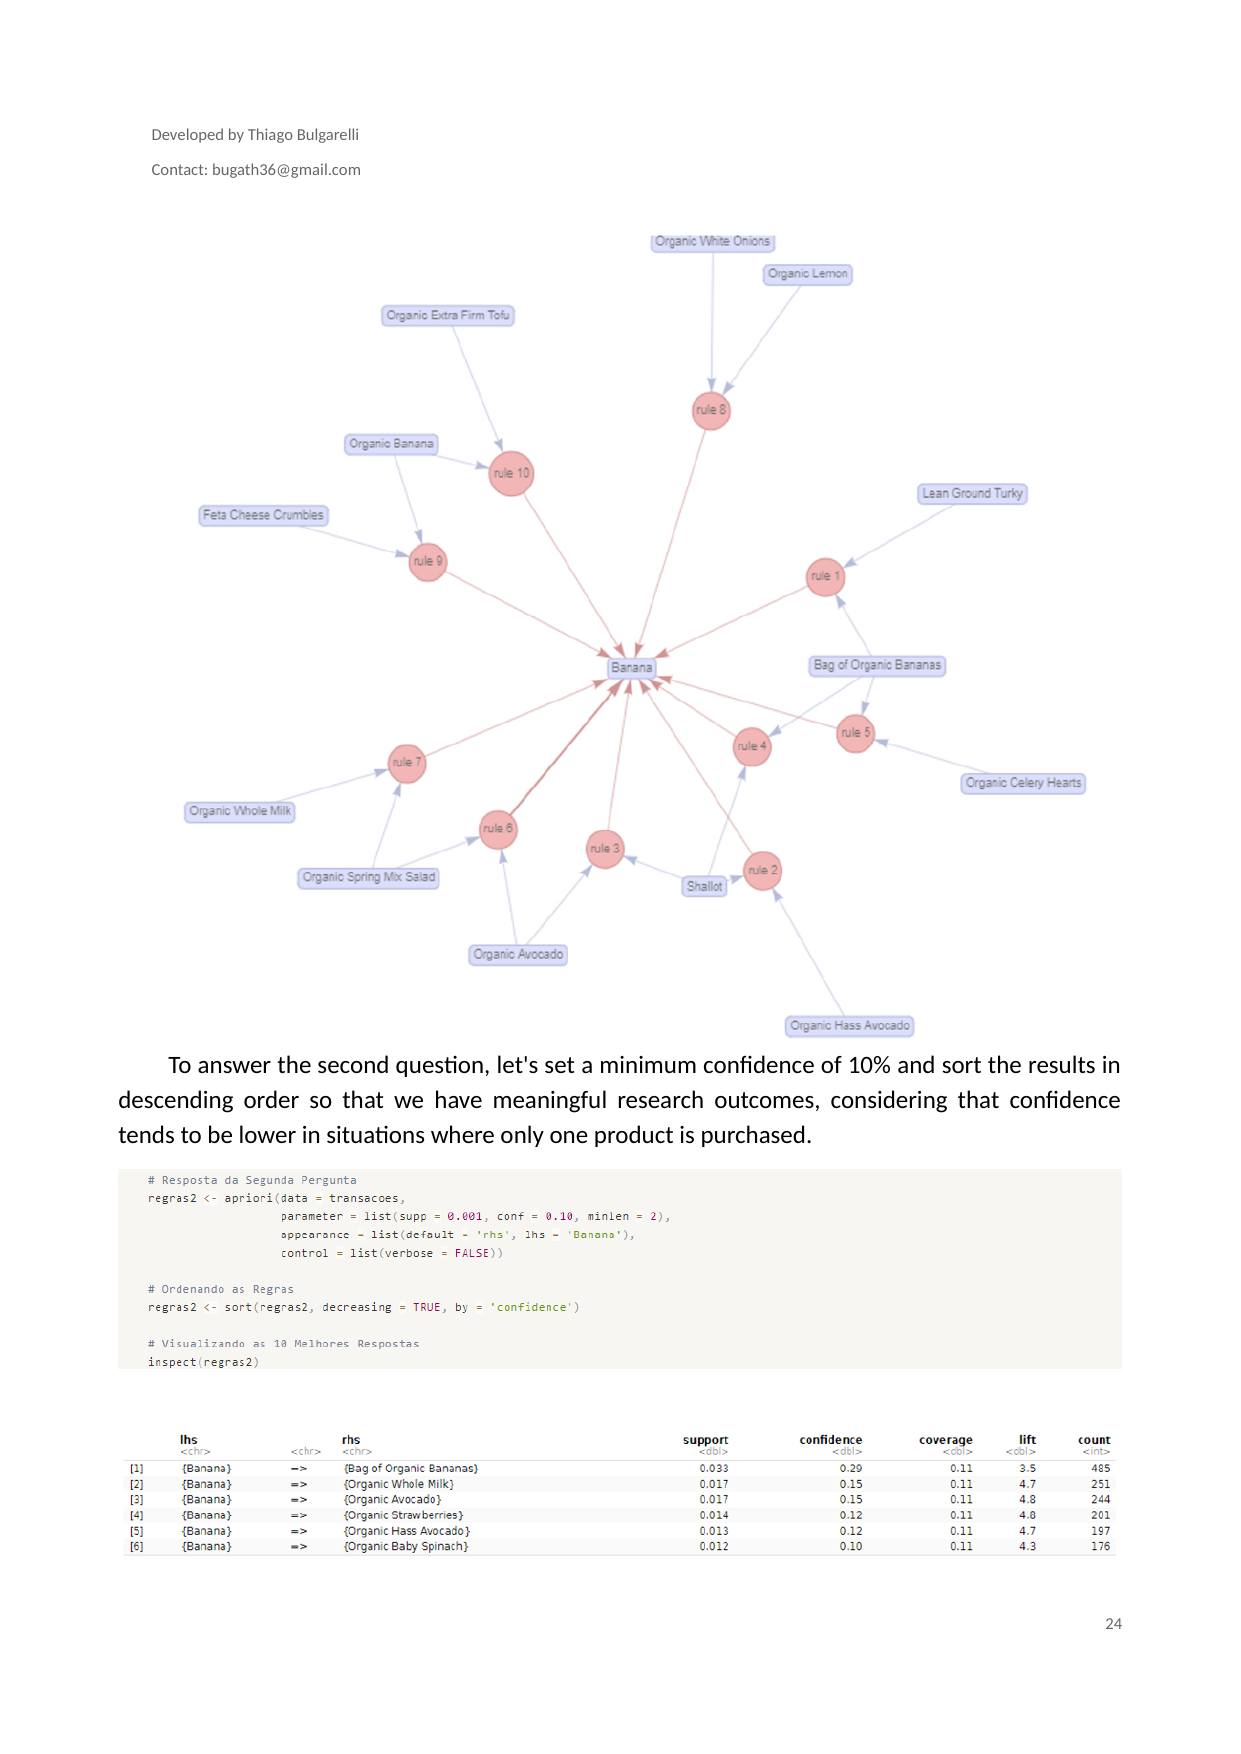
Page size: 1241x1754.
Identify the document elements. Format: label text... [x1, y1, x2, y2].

picture [118, 1169, 1123, 1369]
text To answer the second question, let's set a minimum confidence of 10% and sort the results in descending order so that we have meaningful research outcomes, considering that confidence tends to be lower in situations where only one product is purchased. [118, 1045, 1122, 1150]
picture [118, 209, 1123, 1045]
picture [118, 1424, 1123, 1560]
